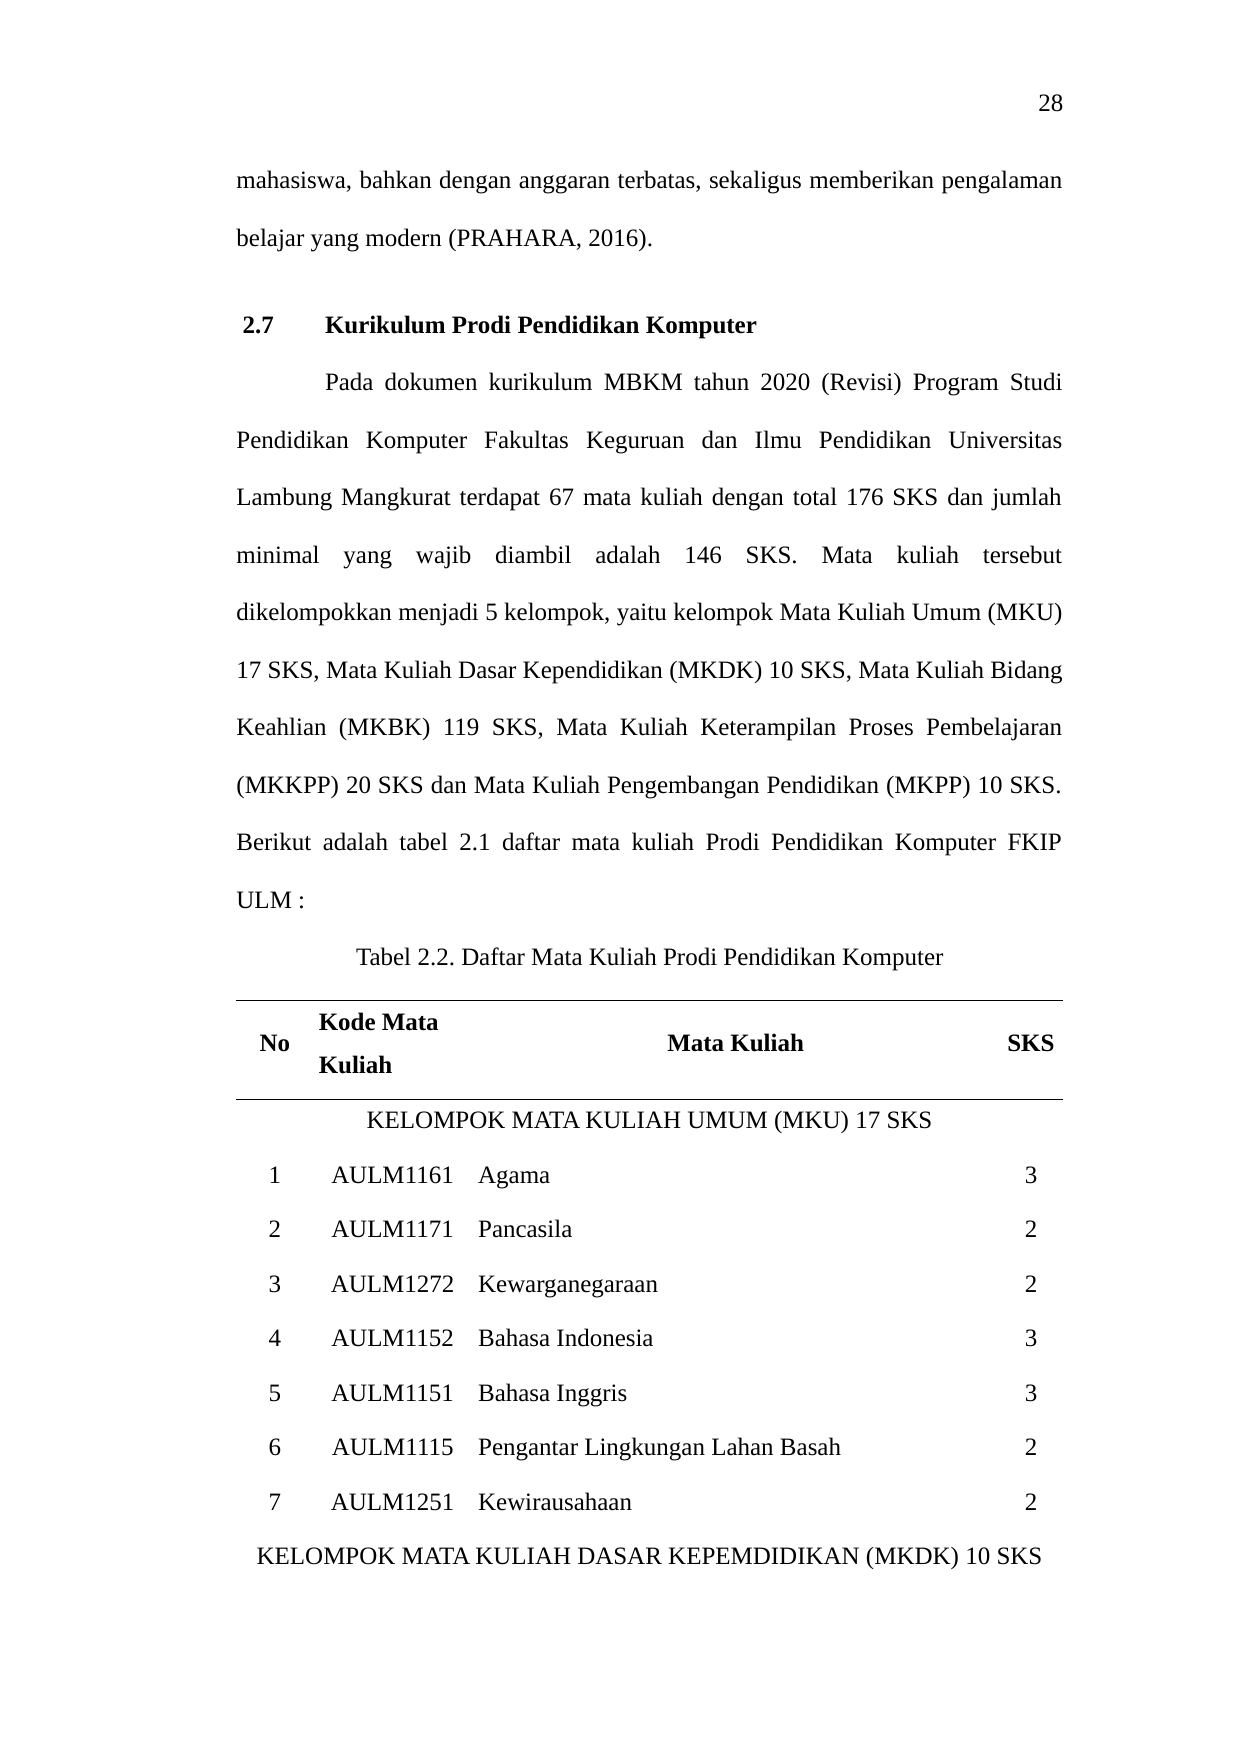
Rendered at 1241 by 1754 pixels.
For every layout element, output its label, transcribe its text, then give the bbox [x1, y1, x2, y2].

table_cell 1 [236, 1154, 313, 1208]
table_cell Kewarganegaraan [472, 1263, 999, 1317]
table_cell 3 [999, 1318, 1063, 1372]
table_cell 5 [236, 1372, 313, 1426]
table_cell AULM1272 [313, 1263, 472, 1317]
table_cell Pengantar Lingkungan Lahan Basah [472, 1426, 999, 1481]
table_header Mata Kuliah [472, 1001, 999, 1098]
table_cell 2 [236, 1209, 313, 1263]
table_header SKS [999, 1001, 1063, 1098]
table_cell Agama [472, 1154, 999, 1208]
table_cell 3 [236, 1263, 313, 1317]
table_cell KELOMPOK MATA KULIAH DASAR KEPEMDIDIKAN (MKDK) 10 SKS [236, 1535, 1063, 1576]
table_cell 2 [999, 1263, 1063, 1317]
table_cell 6 [236, 1426, 313, 1481]
table_cell AULM1151 [313, 1372, 472, 1426]
table_cell AULM1161 [313, 1154, 472, 1208]
table_cell Pancasila [472, 1209, 999, 1263]
table_cell 2 [999, 1481, 1063, 1535]
table_header Kode Mata Kuliah [313, 1001, 472, 1098]
table_cell AULM1115 [313, 1426, 472, 1481]
table_cell 4 [236, 1318, 313, 1372]
table_cell AULM1251 [313, 1481, 472, 1535]
table_cell AULM1171 [313, 1209, 472, 1263]
table_header No [236, 1001, 313, 1098]
table_cell Bahasa Inggris [472, 1372, 999, 1426]
text mahasiswa, bahkan dengan anggaran terbatas, sekaligus memberikan pengalaman belajar yang modern (PRAHARA, 2016)⁠. [236, 165, 1063, 252]
table_cell 2 [999, 1426, 1063, 1481]
table_cell KELOMPOK MATA KULIAH UMUM (MKU) 17 SKS [236, 1100, 1063, 1154]
table_cell Kewirausahaan [472, 1481, 999, 1535]
table_cell AULM1152 [313, 1318, 472, 1372]
table_cell 7 [236, 1481, 313, 1535]
table_cell 2 [999, 1209, 1063, 1263]
table_cell Bahasa Indonesia [472, 1318, 999, 1372]
table_cell 3 [999, 1372, 1063, 1426]
text Tabel 2.2. Daftar mata kuliah prodi Pendidikan Komputer [236, 942, 1063, 971]
subtitle Kurikulum Prodi Pendidikan Komputer [236, 310, 1063, 338]
text Pada dokumen kurikulum MBKM tahun 2020 (Revisi) Program Studi Pendidikan Komputer Fakultas Keguruan dan Ilmu Pendidikan Universitas Lambung Mangkurat terdapat 67 mata kuliah dengan total 176 SKS dan jumlah minimal yang wajib diambil adalah 146 SKS. Mata kuliah tersebut dikelompokkan menjadi 5 kelompok, yaitu kelompok Mata Kuliah Umum (MKU) 17 SKS, Mata Kuliah Dasar Kependidikan (MKDK) 10 SKS, Mata Kuliah Bidang Keahlian (MKBK) 119 SKS, Mata Kuliah Keterampilan Proses Pembelajaran (MKKPP) 20 SKS dan Mata Kuliah Pengembangan Pendidikan (MKPP) 10 SKS. Berikut adalah tabel 2.1 daftar mata kuliah Prodi Pendidikan Komputer FKIP ULM : [236, 367, 1063, 913]
table_cell 3 [999, 1154, 1063, 1208]
